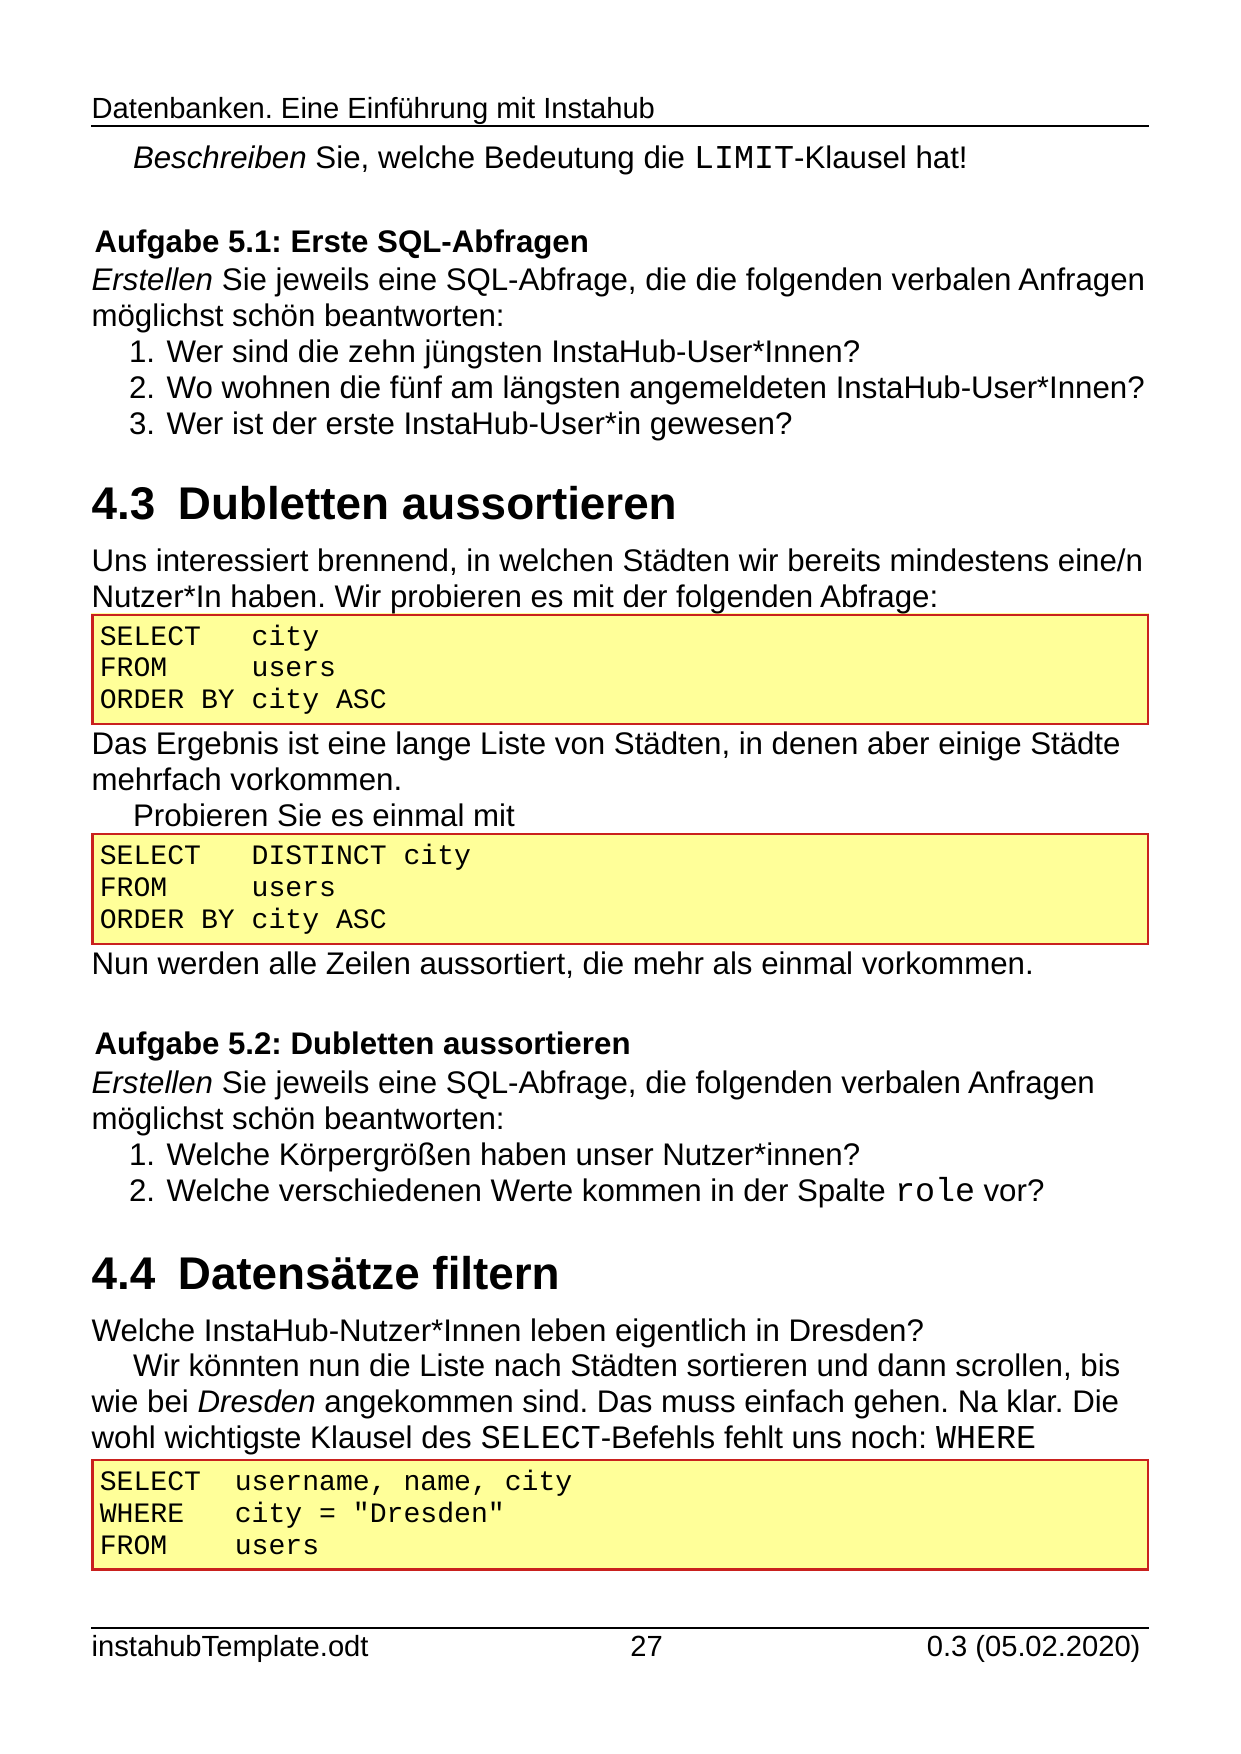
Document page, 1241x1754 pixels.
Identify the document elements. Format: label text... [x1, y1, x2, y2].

text Nun werden alle Zeilen aussortiert, die mehr als einmal vorkommen. [91, 945, 1149, 981]
text SELECT DISTINCT city [94, 835, 1147, 865]
list Wer sind die zehn jüngsten InstaHub-User*Innen? [129, 333, 1149, 369]
text SELECT city [94, 616, 1147, 645]
subtitle Dubletten aussortieren [91, 477, 1149, 529]
text FROM users [94, 645, 1147, 677]
text Das Ergebnis ist eine lange Liste von Städten, in denen aber einige Städte mehrfach vorkommen. [91, 725, 1149, 797]
text Erstellen Sie jeweils eine SQL-Abfrage, die folgenden verbalen Anfragen möglichst schön beantworten: [91, 1064, 1149, 1136]
list Wo wohnen die fünf am längsten angemeldeten InstaHub-User*Innen? [129, 369, 1149, 405]
subtitle Aufgabe 5.1: Erste SQL-Abfragen [91, 220, 1149, 261]
list Welche verschiedenen Werte kommen in der Spalte role vor? [129, 1172, 1149, 1211]
text FROM users [94, 865, 1147, 897]
text FROM users [94, 1523, 1147, 1568]
text Erstellen Sie jeweils eine SQL-Abfrage, die die folgenden verbalen Anfragen möglichst schön beantworten: [91, 261, 1149, 333]
text Beschreiben Sie, welche Bedeutung die LIMIT-Klausel hat! [91, 139, 1149, 178]
text WHERE city = "Dresden" [94, 1491, 1147, 1523]
text Welche InstaHub-Nutzer*Innen leben eigentlich in Dresden? [91, 1312, 1149, 1347]
text SELECT username, name, city [94, 1461, 1147, 1491]
text ORDER BY city ASC [94, 677, 1147, 723]
text Uns interessiert brennend, in welchen Städten wir bereits mindestens eine/n Nutzer*In haben. Wir probieren es mit der folgenden Abfrage: [91, 542, 1149, 613]
list Wer ist der erste InstaHub-User*in gewesen? [129, 405, 1149, 441]
text Wir könnten nun die Liste nach Städten sortieren und dann scrollen, bis wie bei Dresden angekommen sind. Das muss einfach gehen. Na klar. Die wohl wichtigste Klausel des SELECT-Befehls fehlt uns noch: WHERE [91, 1347, 1149, 1459]
text Probieren Sie es einmal mit [91, 797, 1149, 833]
subtitle Datensätze filtern [91, 1246, 1149, 1299]
subtitle Aufgabe 5.2: Dubletten aussortieren [91, 1022, 1149, 1064]
text ORDER BY city ASC [94, 897, 1147, 943]
list Welche Körpergrößen haben unser Nutzer*innen? [129, 1136, 1149, 1172]
